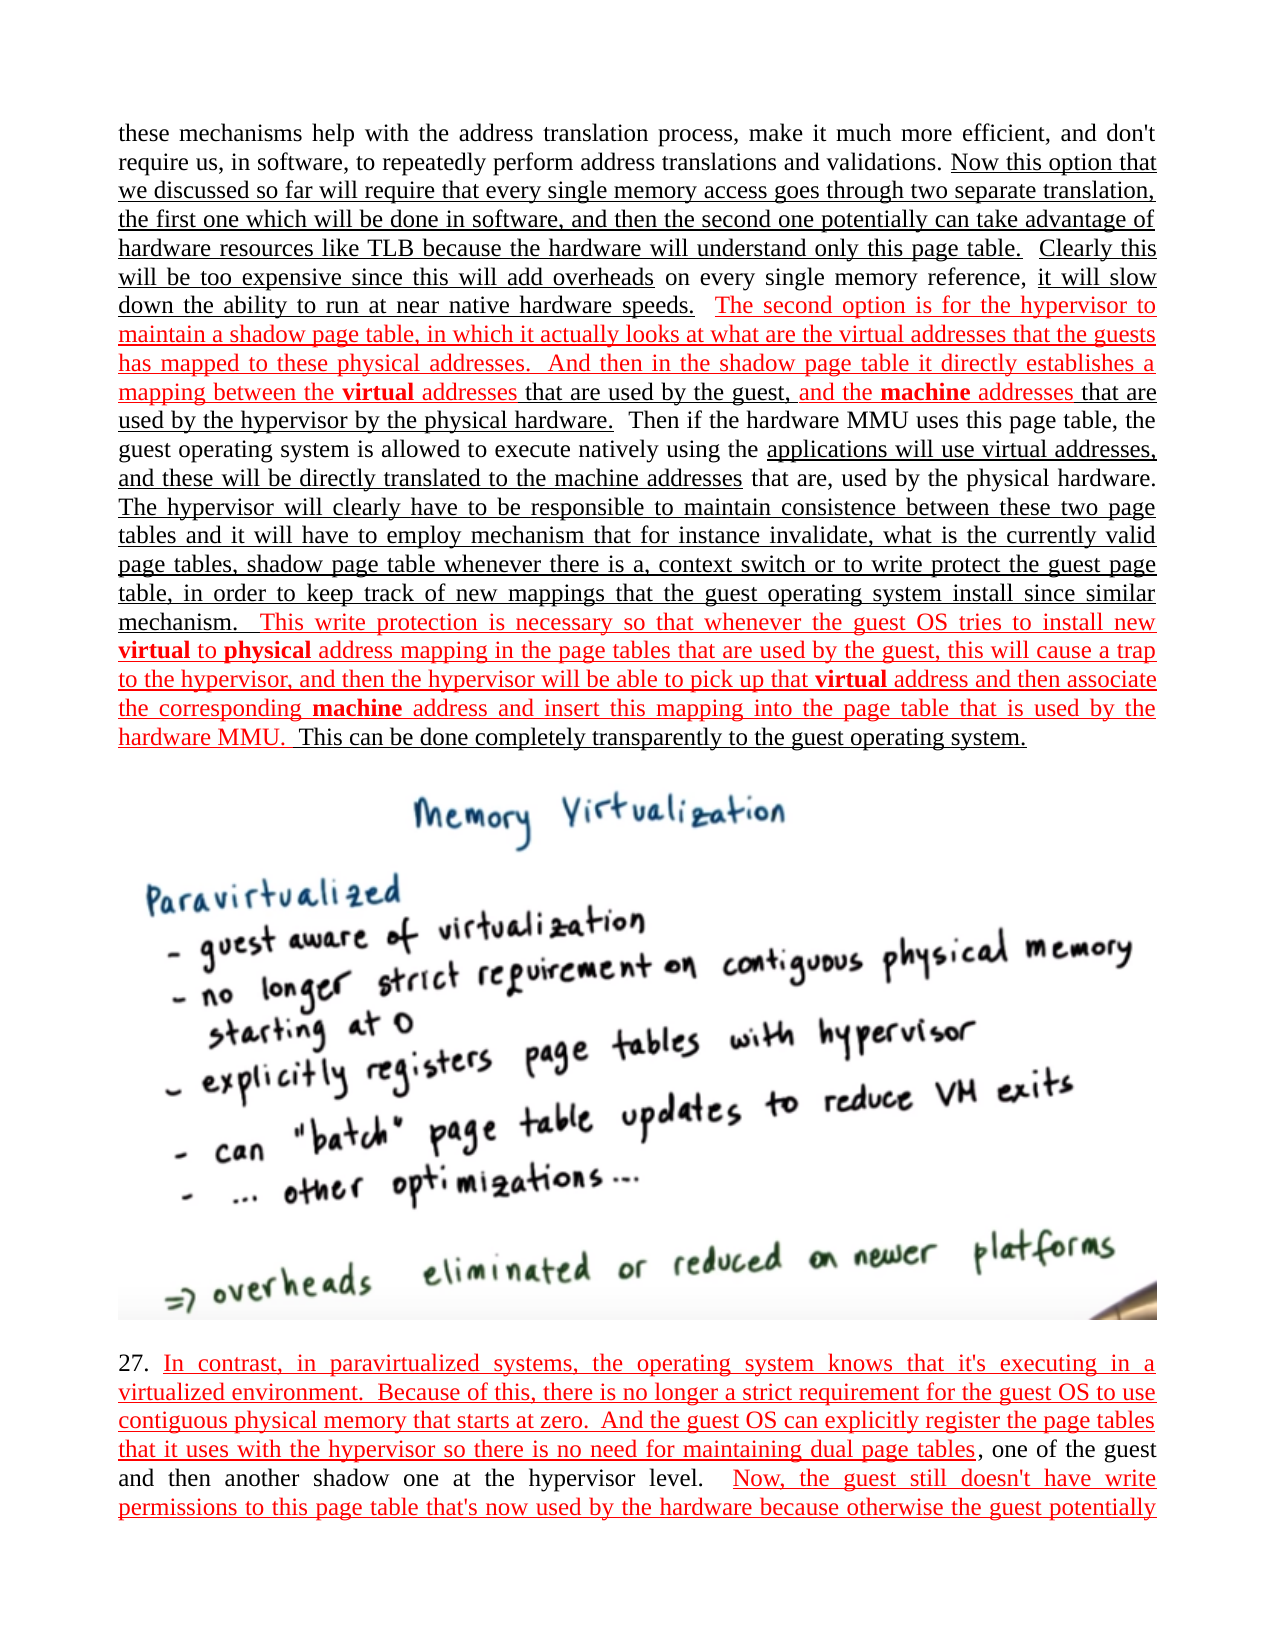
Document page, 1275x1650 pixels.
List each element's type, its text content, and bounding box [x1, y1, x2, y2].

text virtual to physical address mapping in the page tables that are used by the guest, this will cause a trap [118, 633, 1157, 661]
picture [118, 779, 1157, 1320]
text the corresponding machine address and insert this mapping into the page table that is used by the hardware MMU. This can be done completely transparently to the guest operating system. [118, 691, 1157, 751]
text table, in order to keep track of new mappings that the guest operating system install since similar mechanism. This write protection is necessary so that whenever the guest OS tries to install new [118, 576, 1157, 632]
text 27. In contrast, in paravirtualized systems, the operating system knows that it's executing in a virtualized environment. Because of this, there is no longer a strict requirement for the guest OS to use [118, 1348, 1157, 1402]
text used by the hypervisor by the physical hardware. Then if the hardware MMU uses this page table, the guest operating system is allowed to execute natively using the applications will use virtual addresses, and these will be directly translated to the machine addresses that are, used by the physical hardware. The hypervisor will clearly have to be responsible to maintain consistence between these two page tables and it will have to employ mechanism that for instance invalidate, what is the currently valid [118, 403, 1157, 546]
text these mechanisms help with the address translation process, make it much more efficient, and don't require us, in software, to repeatedly perform address translations and validations. Now this option that we discussed so far will require that every single memory access goes through two separate translation, the first one which will be done in software, and then the second one potentially can take advantage of hardware resources like TLB because the hardware will understand only this page table. Clearly this will be too expensive since this will add overheads on every single memory reference, it will slow down the ability to run at near native hardware speeds. The second option is for the hypervisor to maintain a shadow page table, in which it actually looks at what are the virtual addresses that the guests has mapped to these physical addresses. And then in the shadow page table it directly establishes a mapping between the virtual addresses that are used by the guest, and the machine addresses that are [118, 118, 1157, 402]
text to the hypervisor, and then the hypervisor will be able to pick up that virtual address and then associate [118, 662, 1157, 689]
text contiguous physical memory that starts at zero. And the guest OS can explicitly register the page tables that it uses with the hypervisor so there is no need for maintaining dual page tables, one of the guest and then another shadow one at the hypervisor level. Now, the guest still doesn't have write permissions to this page table that's now used by the hardware because otherwise the guest potentially [118, 1403, 1157, 1517]
text page tables, shadow page table whenever there is a, context switch or to write protect the guest page [118, 547, 1157, 574]
